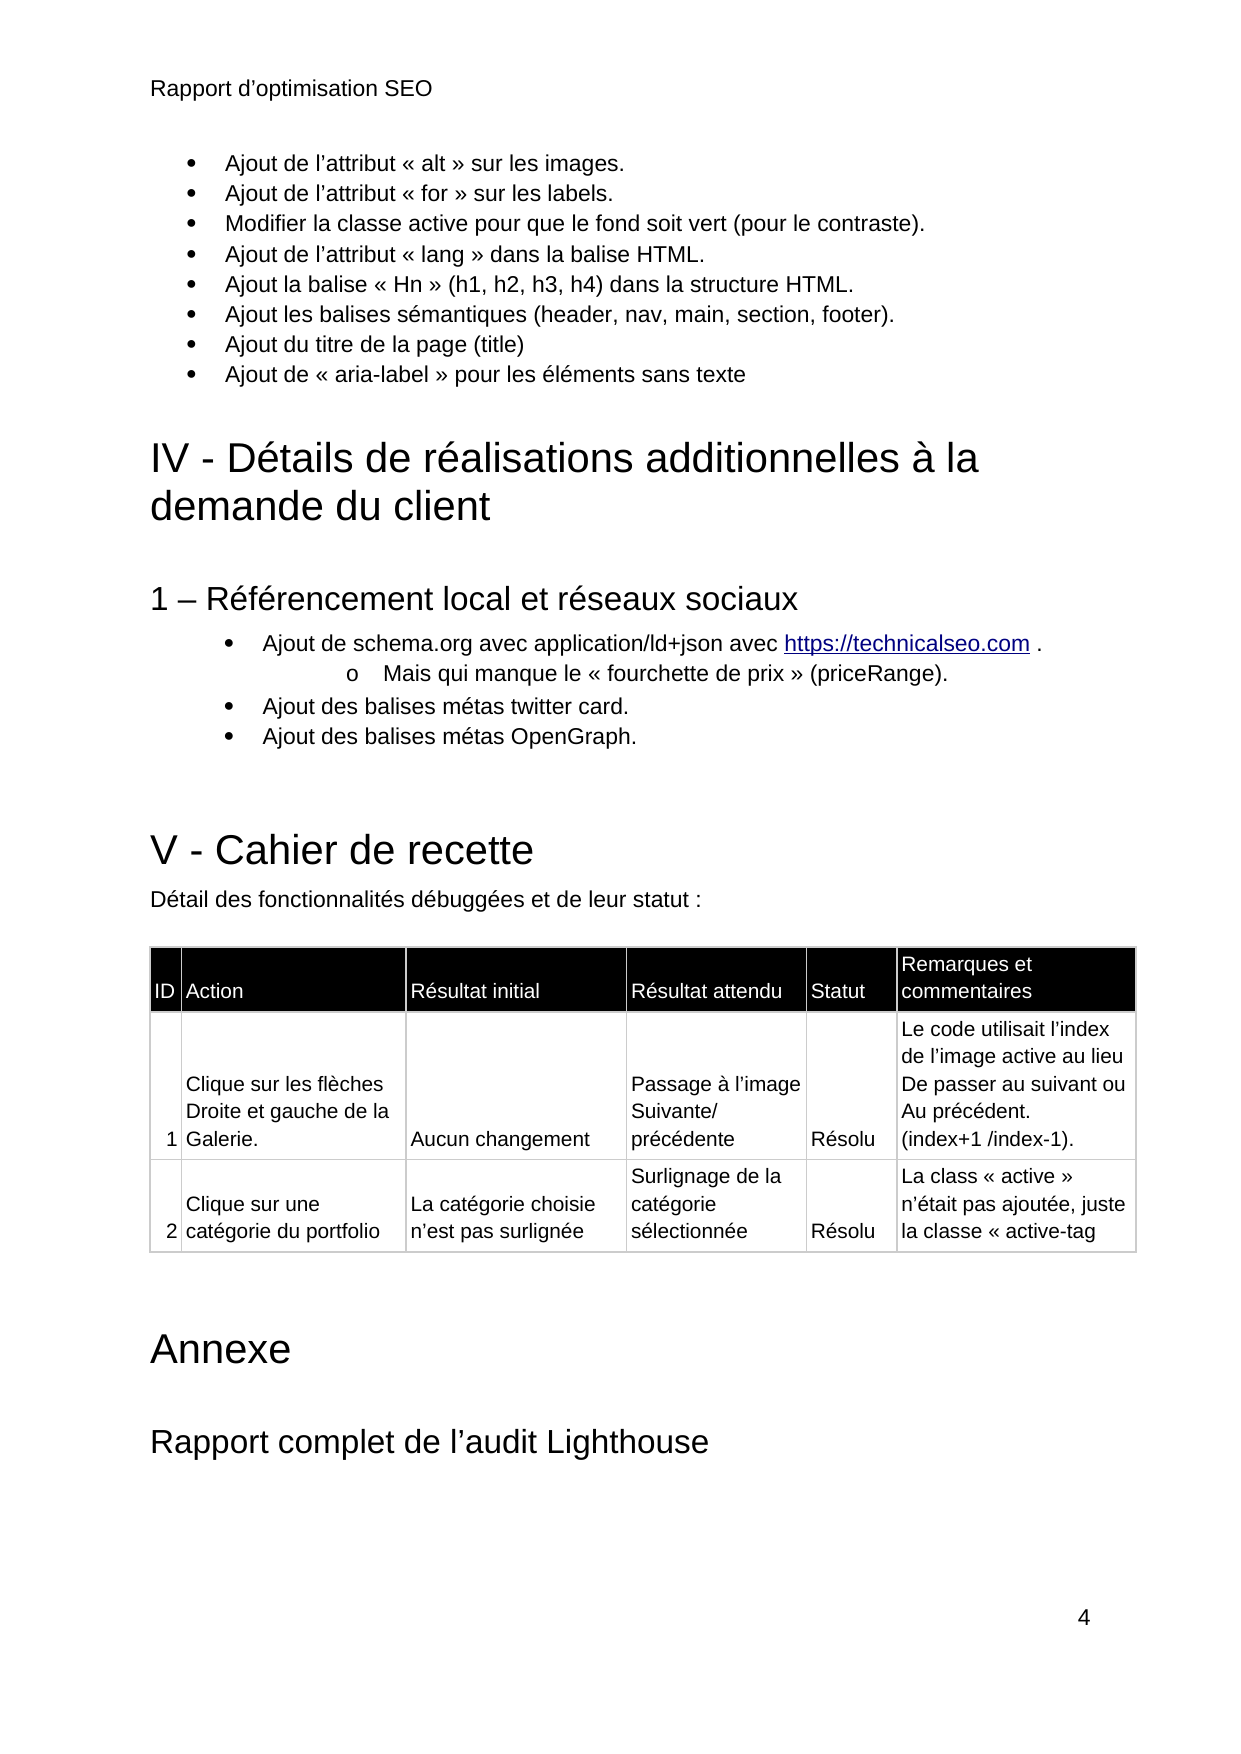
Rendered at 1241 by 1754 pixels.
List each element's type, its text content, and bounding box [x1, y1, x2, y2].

subtitle Rapport complet de l’audit Lighthouse [150, 1422, 1090, 1461]
table_cell Clique sur les flèches Droite et gauche de la Galerie. [182, 1013, 405, 1158]
table_cell Clique sur une catégorie du portfolio [182, 1160, 405, 1251]
list Ajout de l’attribut « alt » sur les images. [187, 150, 1090, 176]
list Ajout des balises métas twitter card. [225, 693, 1090, 719]
table_header Résultat initial [407, 948, 626, 1011]
list Mais qui manque le « fourchette de prix » (priceRange). [345, 660, 1090, 689]
table_cell 2 [151, 1160, 181, 1251]
subtitle 1 – Référencement local et réseaux sociaux [150, 579, 1090, 618]
subtitle V - Cahier de recette [150, 825, 1090, 873]
list Ajout les balises sémantiques (header, nav, main, section, footer). [187, 301, 1090, 327]
table_header Remarques et commentaires [898, 948, 1135, 1011]
table_cell Résolu [807, 1160, 896, 1251]
table_header ID [151, 948, 181, 1011]
list Ajout des balises métas OpenGraph. [225, 723, 1090, 749]
table_header Action [182, 948, 405, 1011]
table_cell Surlignage de la catégorie sélectionnée [627, 1160, 806, 1251]
text Détail des fonctionnalités débuggées et de leur statut : [150, 886, 1090, 912]
table_cell Le code utilisait l’index de l’image active au lieu De passer au suivant ou Au précédent. (index+1 /index-1). [898, 1013, 1135, 1158]
table_header Résultat attendu [627, 948, 806, 1011]
list Ajout de schema.org avec application/ld+json avec https://technicalseo.com . [225, 630, 1090, 656]
list Ajout de « aria-label » pour les éléments sans texte [187, 361, 1090, 388]
list Ajout du titre de la page (title) [187, 331, 1090, 358]
table_cell Aucun changement [407, 1013, 626, 1158]
list Modifier la classe active pour que le fond soit vert (pour le contraste). [187, 210, 1090, 237]
list Ajout de l’attribut « lang » dans la balise HTML. [187, 241, 1090, 267]
table_cell Passage à l’image Suivante/ précédente [627, 1013, 806, 1158]
subtitle IV - Détails de réalisations additionnelles à la demande du client [150, 433, 1090, 529]
list Ajout de l’attribut « for » sur les labels. [187, 180, 1090, 207]
table_cell La catégorie choisie n’est pas surlignée [407, 1160, 626, 1251]
table_cell 1 [151, 1013, 181, 1158]
table_header Statut [807, 948, 896, 1011]
subtitle Annexe [150, 1324, 1090, 1372]
table_cell La class « active » n’était pas ajoutée, juste la classe « active-tag [898, 1160, 1135, 1251]
table_cell Résolu [807, 1013, 896, 1158]
list Ajout la balise « Hn » (h1, h2, h3, h4) dans la structure HTML. [187, 271, 1090, 297]
